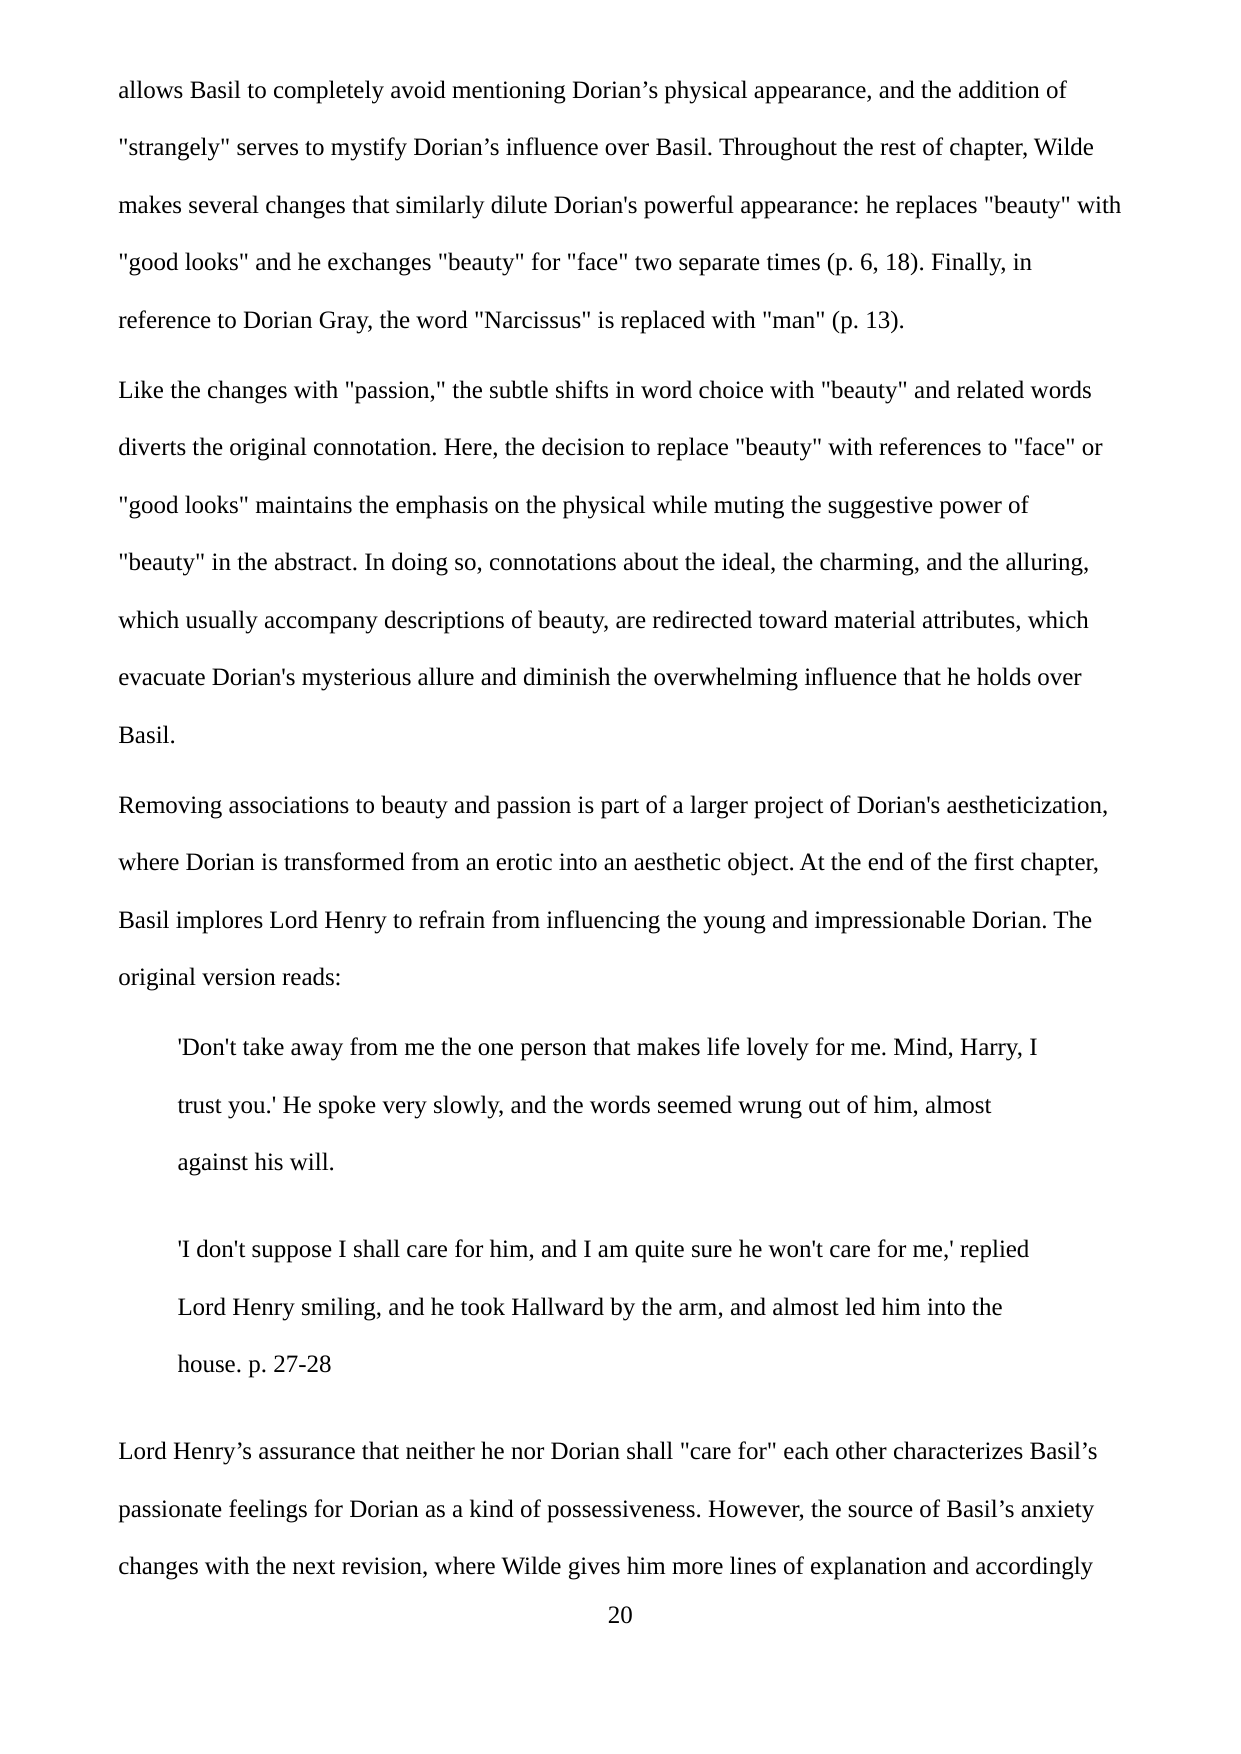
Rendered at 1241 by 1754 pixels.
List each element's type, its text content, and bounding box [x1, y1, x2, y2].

text Lord Henry’s assurance that neither he nor Dorian shall "care for" each other characterizes Basil’s passionate feelings for Dorian as a kind of possessiveness. However, the source of Basil’s anxiety changes with the next revision, where Wilde gives him more lines of explanation and accordingly [118, 1436, 1122, 1580]
text 'Don't take away from me the one person that makes life lovely for me. Mind, Harry, I trust you.' He spoke very slowly, and the words seemed wrung out of him, almost against his will. [177, 1032, 1063, 1176]
text Removing associations to beauty and passion is part of a larger project of Dorian's aestheticization, where Dorian is transformed from an erotic into an aesthetic object. At the end of the first chapter, Basil implores Lord Henry to refrain from influencing the young and impressionable Dorian. The original version reads: [118, 790, 1122, 991]
text 'I don't suppose I shall care for him, and I am quite sure he won't care for me,' replied Lord Henry smiling, and he took Hallward by the arm, and almost led him into the house. p. 27-28 [177, 1234, 1063, 1378]
text allows Basil to completely avoid mentioning Dorian’s physical appearance, and the addition of "strangely" serves to mystify Dorian’s influence over Basil. Throughout the rest of chapter, Wilde makes several changes that similarly dilute Dorian's powerful appearance: he replaces "beauty" with "good looks" and he exchanges "beauty" for "face" two separate times (p. 6, 18). Finally, in reference to Dorian Gray, the word "Narcissus" is replaced with "man" (p. 13). [118, 75, 1122, 334]
text Like the changes with "passion," the subtle shifts in word choice with "beauty" and related words diverts the original connotation. Here, the decision to replace "beauty" with references to "face" or "good looks" maintains the emphasis on the physical while muting the suggestive power of "beauty" in the abstract. In doing so, connotations about the ideal, the charming, and the alluring, which usually accompany descriptions of beauty, are redirected toward material attributes, which evacuate Dorian's mysterious allure and diminish the overwhelming influence that he holds over Basil. [118, 375, 1122, 749]
